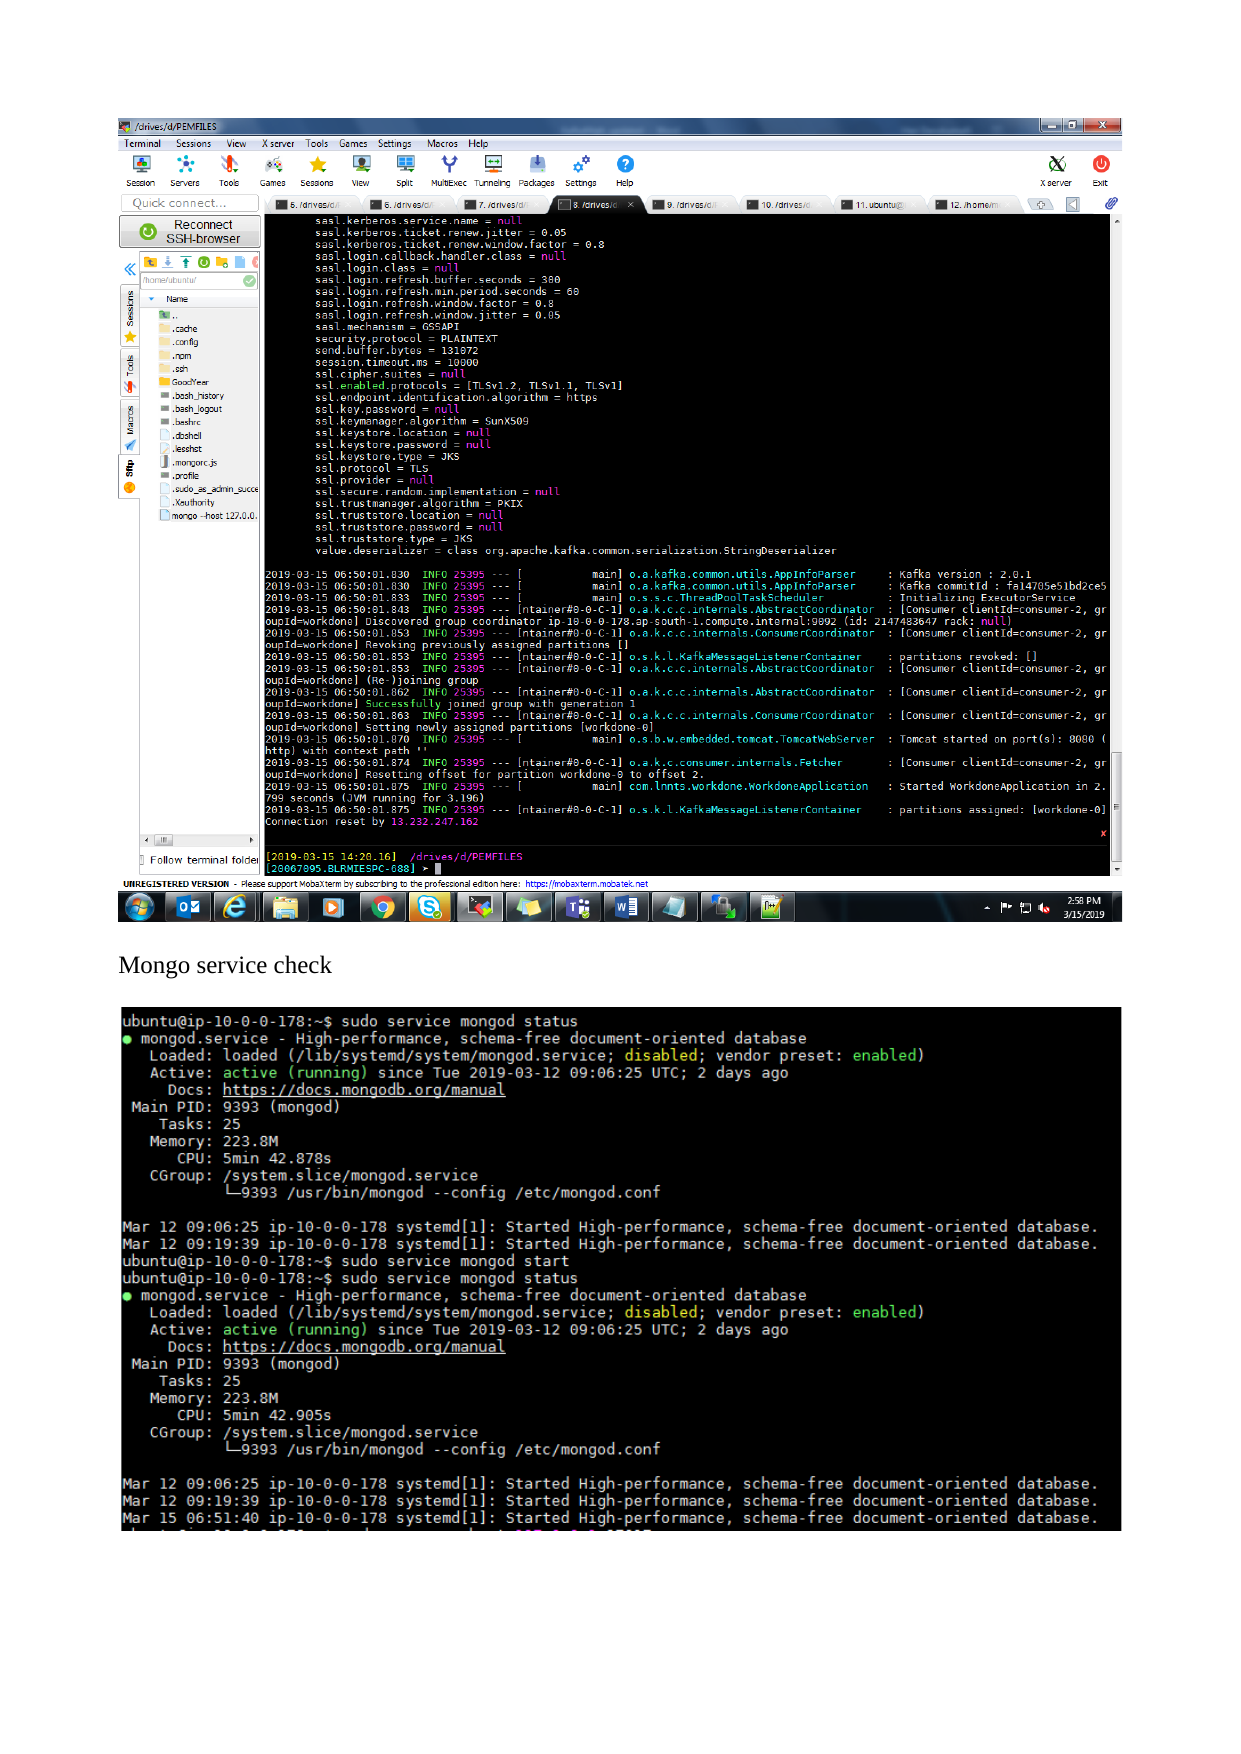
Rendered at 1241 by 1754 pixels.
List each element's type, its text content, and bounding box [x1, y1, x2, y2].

picture [118, 1007, 1122, 1531]
text Mongo service check [118, 950, 1122, 979]
picture [118, 118, 1123, 922]
